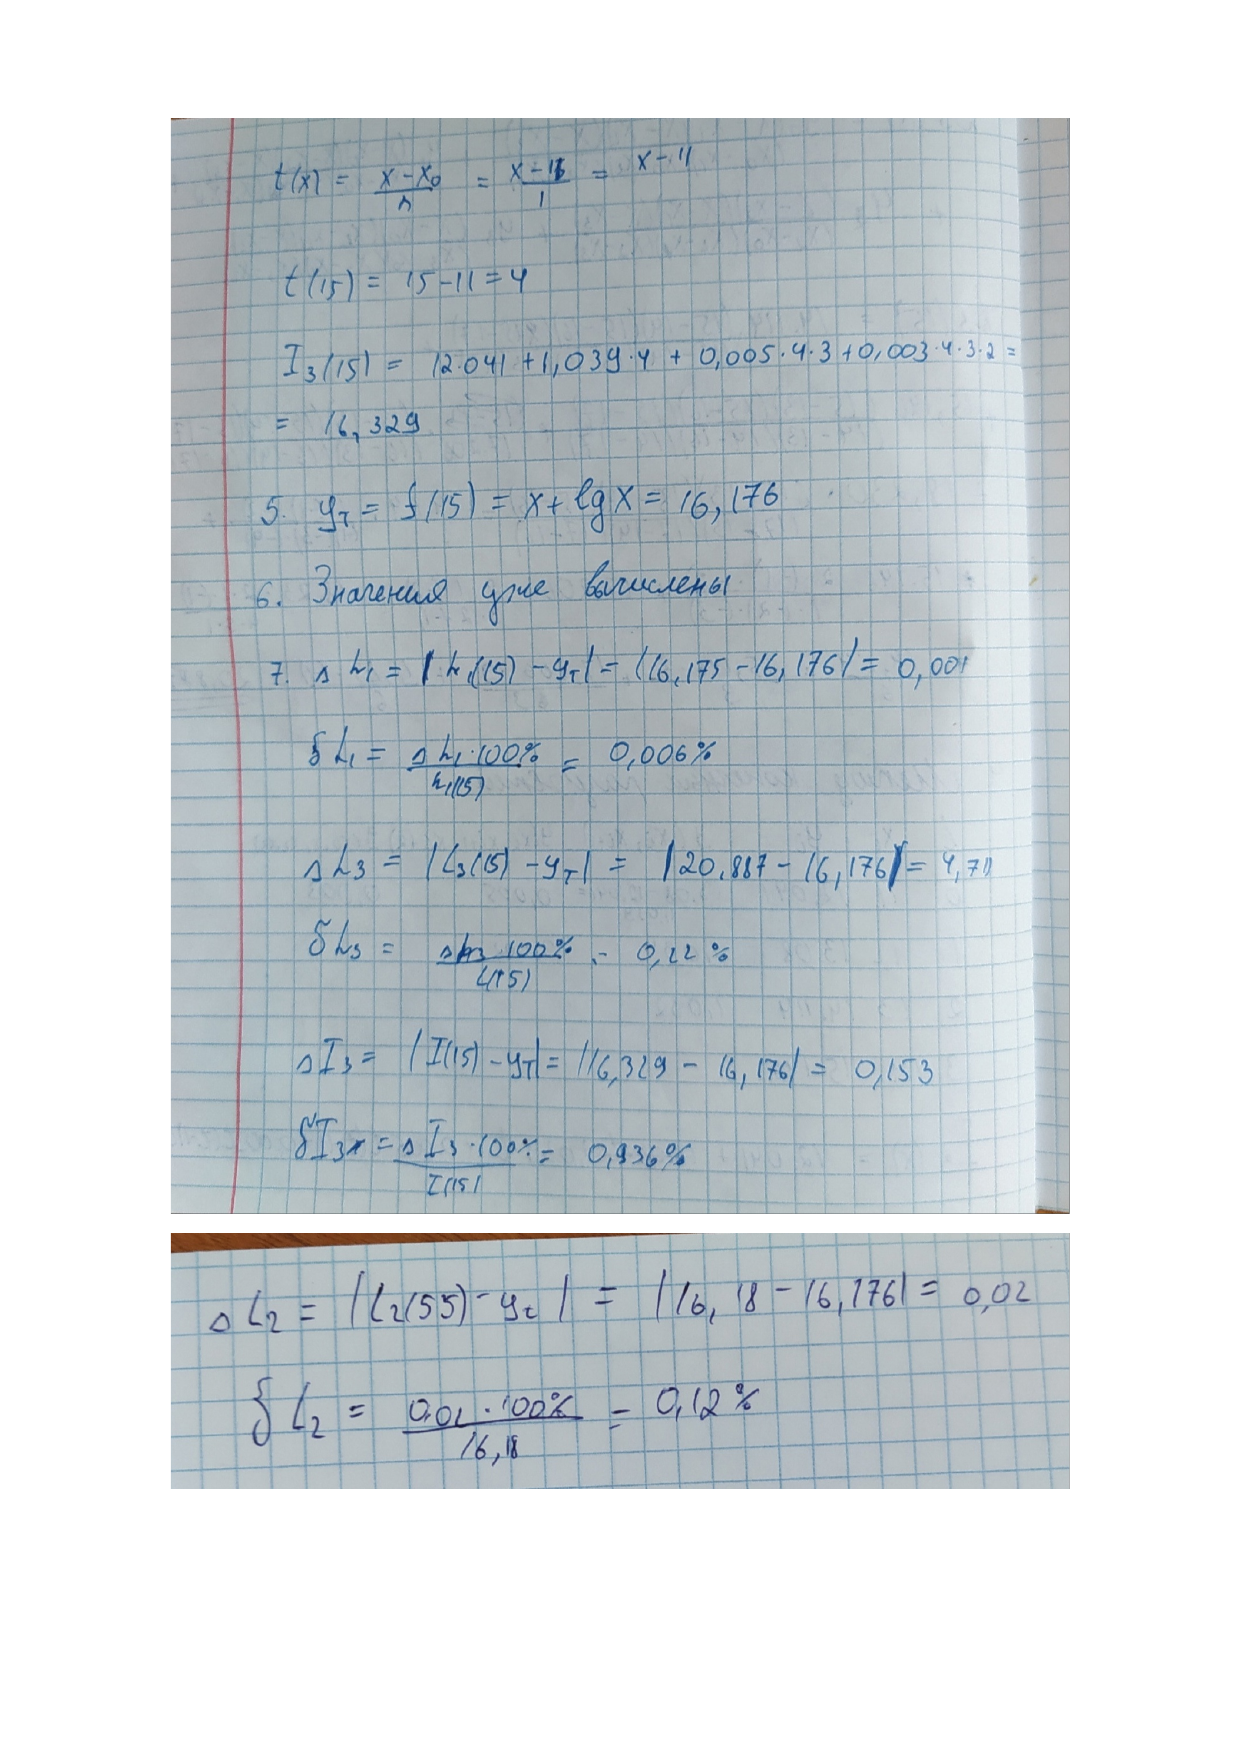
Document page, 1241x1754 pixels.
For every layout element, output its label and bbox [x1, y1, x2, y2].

picture [170, 118, 1070, 1214]
picture [170, 1233, 1070, 1489]
